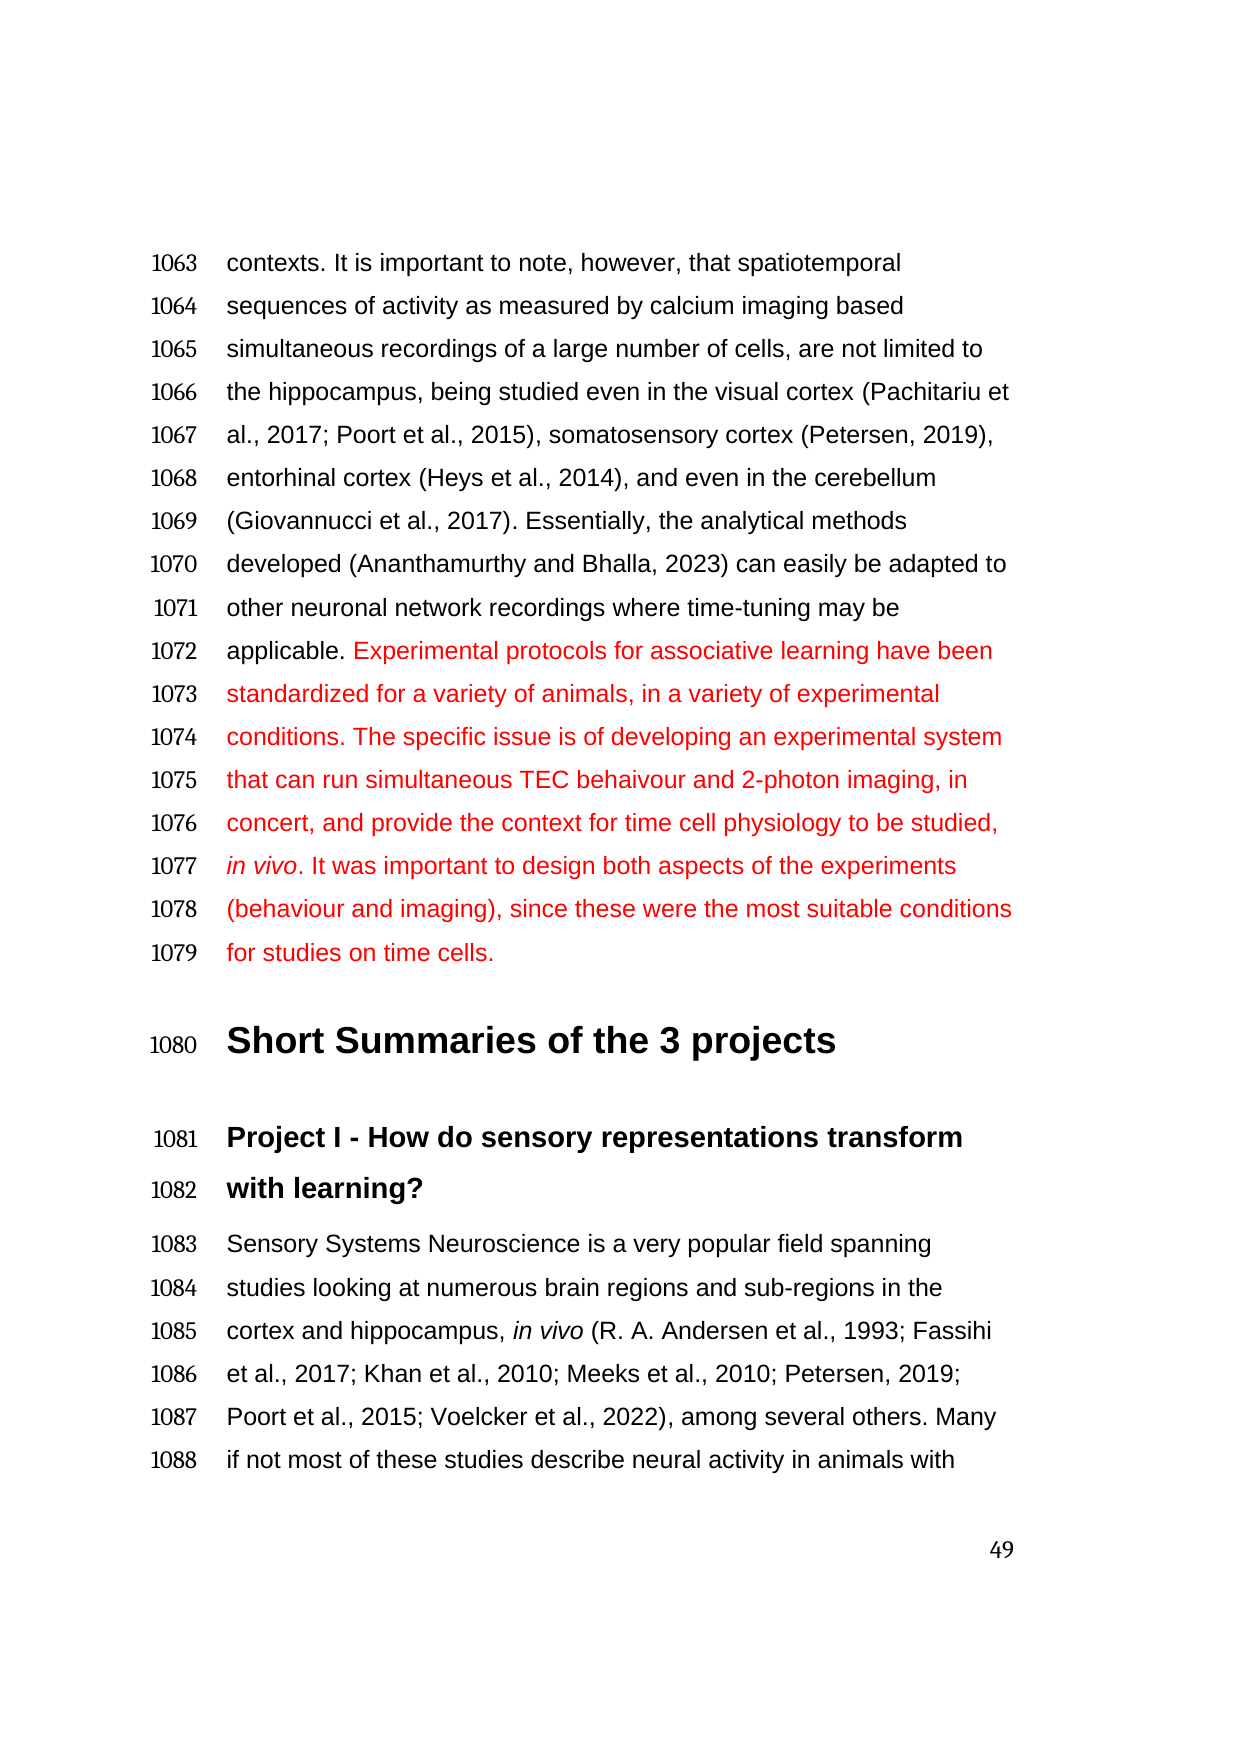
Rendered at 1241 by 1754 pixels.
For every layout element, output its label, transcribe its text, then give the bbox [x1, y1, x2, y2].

text Sensory Systems Neuroscience is a very popular field spanning studies looking at numerous brain regions and sub-regions in the cortex and hippocampus, in vivo (R. A. Andersen et al., 1993; Fassihi et al., 2017; Khan et al., 2010; Meeks et al., 2010; Petersen, 2019; Poort et al., 2015; Voelcker et al., 2022)⁠, among several others. Many if not most of these studies describe neural activity in animals with [226, 1229, 1014, 1474]
text contexts. It is important to note, however, that spatiotemporal sequences of activity as measured by calcium imaging based simultaneous recordings of a large number of cells, are not limited to the hippocampus, being studied even in the visual cortex (Pachitariu et al., 2017; Poort et al., 2015)⁠, somatosensory cortex (Petersen, 2019)⁠, entorhinal cortex (Heys et al., 2014)⁠, and even in the cerebellum (Giovannucci et al., 2017)⁠. Essentially, the analytical methods developed (Ananthamurthy and Bhalla, 2023) can easily be adapted to other neuronal network recordings where time-tuning may be applicable. Experimental protocols for associative learning have been standardized for a variety of animals, in a variety of experimental conditions. The specific issue is of developing an experimental system that can run simultaneous TEC behaivour and 2-photon imaging, in concert, and provide the context for time cell physiology to be studied, in vivo. It was important to design both aspects of the experiments (behaviour and imaging), since these were the most suitable conditions for studies on time cells. [226, 248, 1014, 966]
subtitle Short Summaries of the 3 projects [226, 1018, 1014, 1061]
subtitle Project I - How do sensory representations transform with learning? [226, 1120, 1014, 1204]
